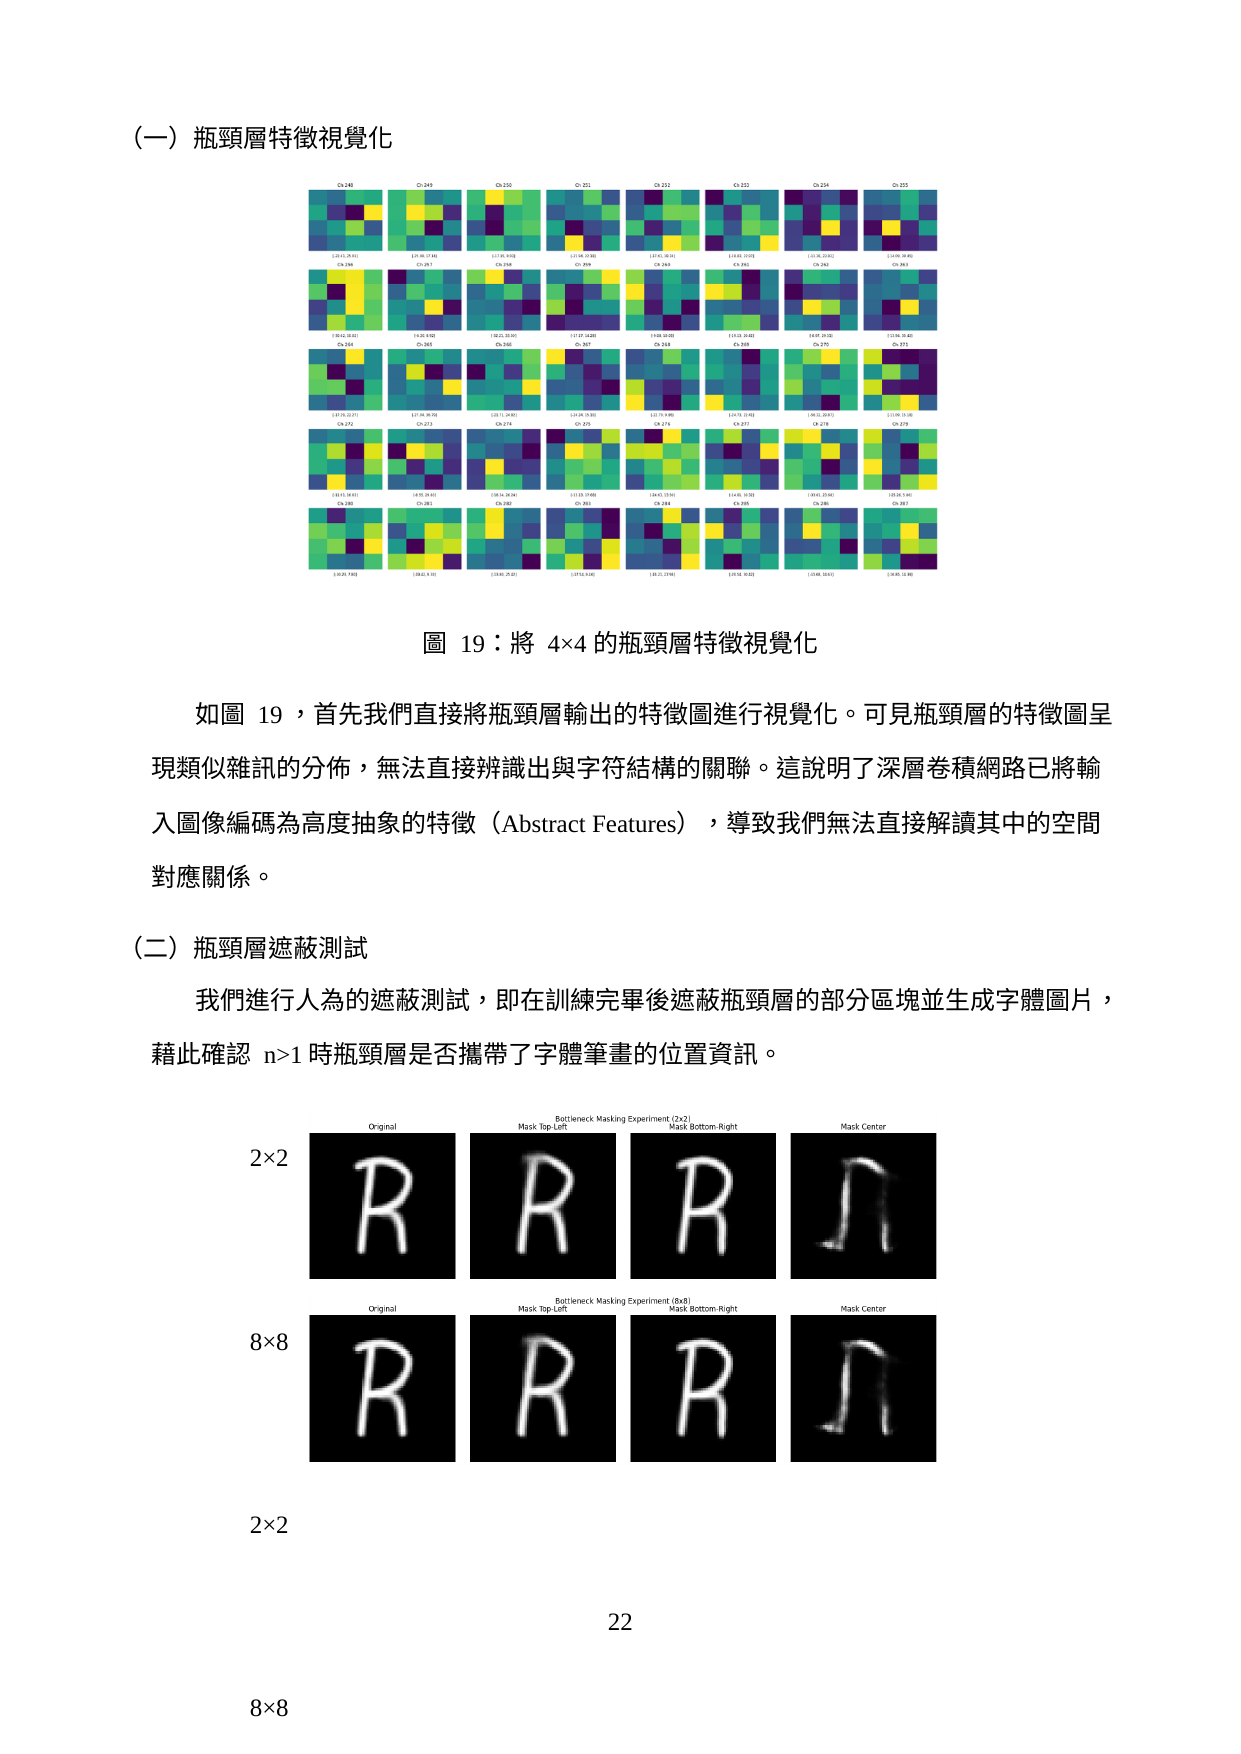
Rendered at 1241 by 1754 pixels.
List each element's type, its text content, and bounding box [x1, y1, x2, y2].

picture [277, 158, 963, 593]
text 圖 19：將 4×4 的瓶頸層特徵視覺化 [277, 593, 963, 660]
table_header [295, 1106, 945, 1288]
table_cell [295, 1288, 945, 1471]
text 我們進行人為的遮蔽測試，即在訓練完畢後遮蔽瓶頸層的部分區塊並生成字體圖片，藉此確認 n>1 時瓶頸層是否攜帶了字體筆畫的位置資訊。 [151, 981, 1122, 1071]
picture [305, 1111, 940, 1283]
picture [305, 1293, 940, 1466]
text 如圖 19 ，首先我們直接將瓶頸層輸出的特徵圖進行視覺化。可見瓶頸層的特徵圖呈現類似雜訊的分佈，無法直接辨識出與字符結構的關聯。這說明了深層卷積網路已將輸入圖像編碼為高度抽象的特徵（Abstract Features），導致我們無法直接解讀其中的空間對應關係。 [151, 171, 1122, 894]
subtitle 瓶頸層特徵視覺化 [118, 118, 1122, 154]
subtitle 瓶頸層遮蔽測試 [118, 928, 1122, 964]
